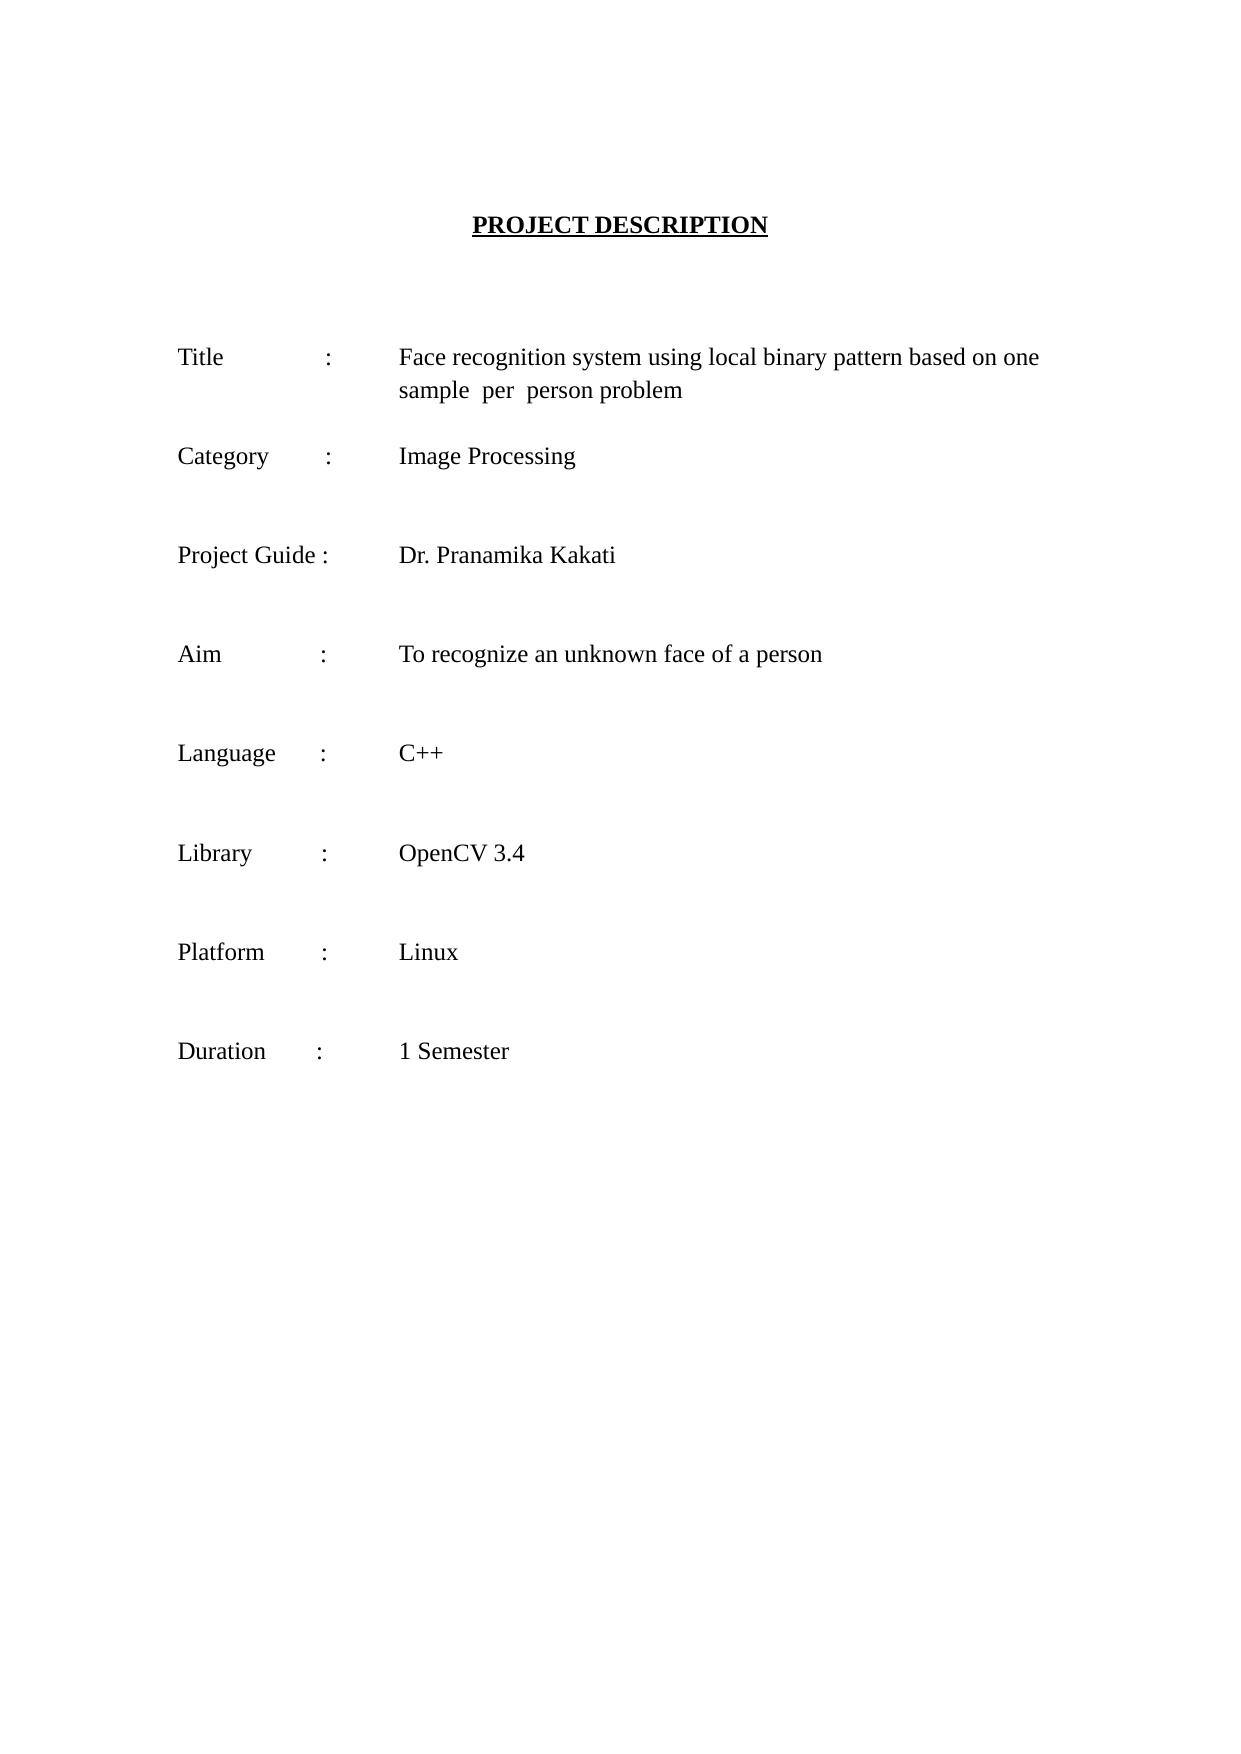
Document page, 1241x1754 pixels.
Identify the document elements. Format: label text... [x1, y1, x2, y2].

text Project Guide : Dr. Pranamika Kakati [177, 540, 1063, 569]
text Aim : To recognize an unknown face of a person [177, 639, 1063, 668]
text PROJECT DESCRIPTION [177, 210, 1063, 239]
text Title : Face recognition system using local binary pattern based on one sample per person problem [177, 342, 1063, 404]
text Platform : Linux [177, 937, 1063, 965]
text Language : C++ [177, 738, 1063, 767]
text Duration : 1 Semester [177, 1036, 1063, 1064]
text Library : OpenCV 3.4 [177, 838, 1063, 866]
text Category : Image Processing [177, 441, 1063, 470]
